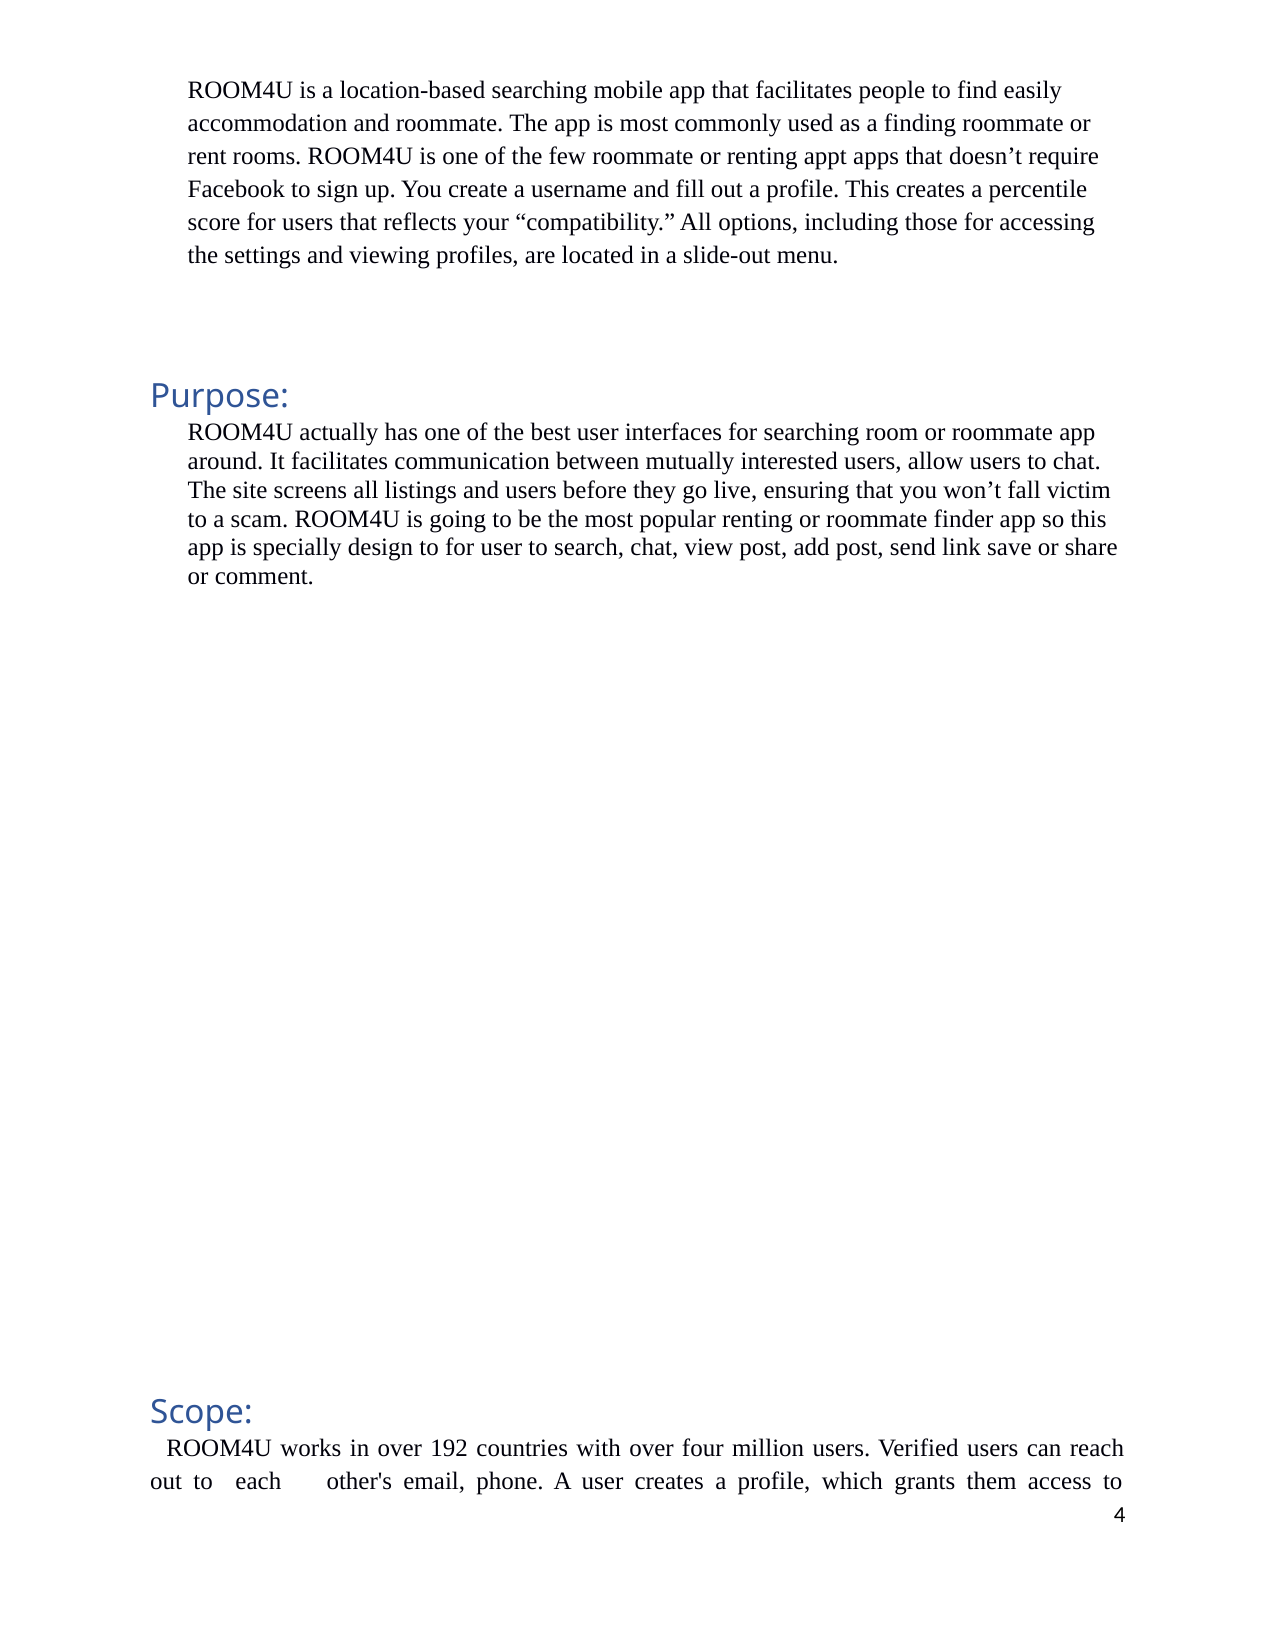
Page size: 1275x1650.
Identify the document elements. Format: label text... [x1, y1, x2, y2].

subtitle Purpose: [150, 372, 1125, 417]
text ROOM4U actually has one of the best user interfaces for searching room or roommate app around. It facilitates communication between mutually interested users, allow users to chat. The site screens all listings and users before they go live, ensuring that you won’t fall victim to a scam. ROOM4U is going to be the most popular renting or roommate finder app so this app is specially design to for user to search, chat, view post, add post, send link save or share or comment. [187, 417, 1125, 590]
subtitle Scope: [150, 1387, 1125, 1433]
text ROOM4U is a location-based searching mobile app that facilitates people to find easily accommodation and roommate. The app is most commonly used as a finding roommate or rent rooms. ROOM4U is one of the few roommate or renting appt apps that doesn’t require Facebook to sign up. You create a username and fill out a profile. This creates a percentile score for users that reflects your “compatibility.” All options, including those for accessing the settings and viewing profiles, are located in a slide-out menu. [187, 75, 1125, 269]
text ROOM4U works in over 192 countries with over four million users. Verified users can reach out to each other's email, phone. A user creates a profile, which grants them access to [150, 1433, 1125, 1494]
